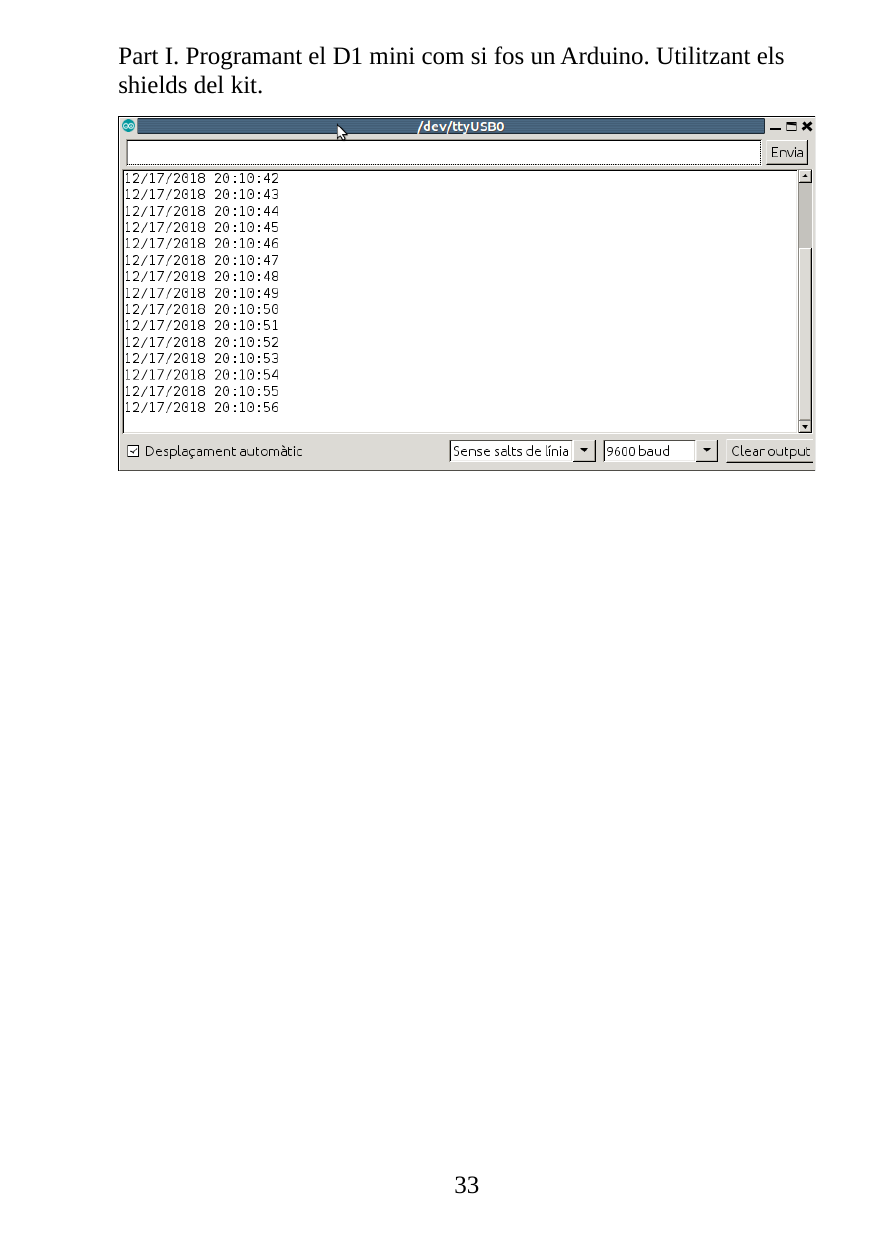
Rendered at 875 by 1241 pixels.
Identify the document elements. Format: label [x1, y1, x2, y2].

picture [118, 116, 815, 471]
